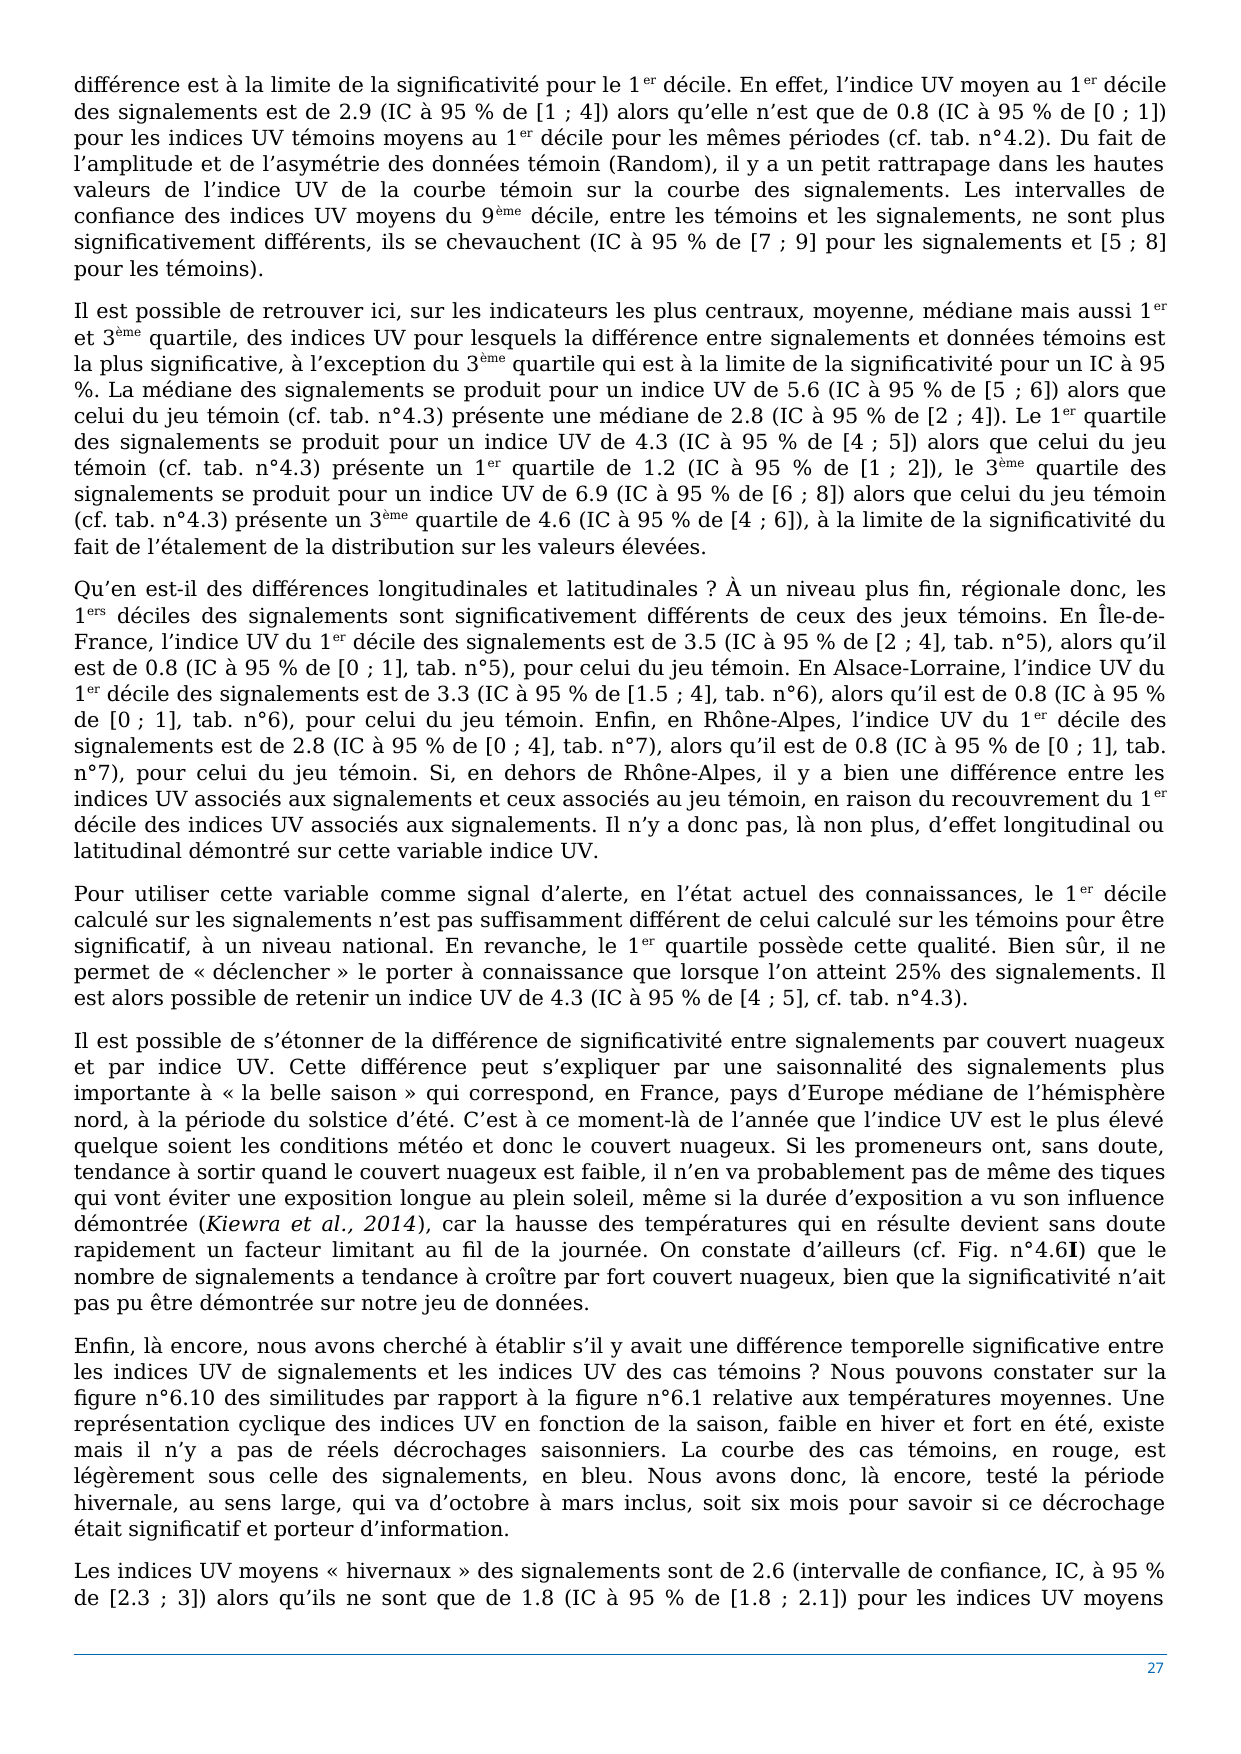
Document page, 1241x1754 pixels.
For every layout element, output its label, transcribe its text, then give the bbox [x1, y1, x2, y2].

text Enfin, là encore, nous avons cherché à établir s’il y avait une différence temporelle significative entre les indices UV de signalements et les indices UV des cas témoins ? Nous pouvons constater sur la figure n°6.10 des similitudes par rapport à la figure n°6.1 relative aux températures moyennes. Une représentation cyclique des indices UV en fonction de la saison, faible en hiver et fort en été, existe mais il n’y a pas de réels décrochages saisonniers. La courbe des cas témoins, en rouge, est légèrement sous celle des signalements, en bleu. Nous avons donc, là encore, testé la période hivernale, au sens large, qui va d’octobre à mars inclus, soit six mois pour savoir si ce décrochage était significatif et porteur d’information. [73, 1334, 1167, 1541]
text Il est possible de s’étonner de la différence de significativité entre signalements par couvert nuageux et par indice UV. Cette différence peut s’expliquer par une saisonnalité des signalements plus importante à « la belle saison » qui correspond, en France, pays d’Europe médiane de l’hémisphère nord, à la période du solstice d’été. C’est à ce moment-là de l’année que l’indice UV est le plus élevé quelque soient les conditions météo et donc le couvert nuageux. Si les promeneurs ont, sans doute, tendance à sortir quand le couvert nuageux est faible, il n’en va probablement pas de même des tiques qui vont éviter une exposition longue au plein soleil, même si la durée d’exposition a vu son influence démontrée (Kiewra et al., 2014), car la hausse des températures qui en résulte devient sans doute rapidement un facteur limitant au fil de la journée. On constate d’ailleurs (cf. Fig. n°4.6I) que le nombre de signalements a tendance à croître par fort couvert nuageux, bien que la significativité n’ait pas pu être démontrée sur notre jeu de données. [73, 1029, 1167, 1315]
text Pour utiliser cette variable comme signal d’alerte, en l’état actuel des connaissances, le 1er décile calculé sur les signalements n’est pas suffisamment différent de celui calculé sur les témoins pour être significatif, à un niveau national. En revanche, le 1er quartile possède cette qualité. Bien sûr, il ne permet de « déclencher » le porter à connaissance que lorsque l’on atteint 25% des signalements. Il est alors possible de retenir un indice UV de 4.3 (IC à 95 % de [4 ; 5], cf. tab. n°4.3). [73, 882, 1167, 1011]
text différence est à la limite de la significativité pour le 1er décile. En effet, l’indice UV moyen au 1er décile des signalements est de 2.9 (IC à 95 % de [1 ; 4]) alors qu’elle n’est que de 0.8 (IC à 95 % de [0 ; 1]) pour les indices UV témoins moyens au 1er décile pour les mêmes périodes (cf. tab. n°4.2). Du fait de l’amplitude et de l’asymétrie des données témoin (Random), il y a un petit rattrapage dans les hautes valeurs de l’indice UV de la courbe témoin sur la courbe des signalements. Les intervalles de confiance des indices UV moyens du 9ème décile, entre les témoins et les signalements, ne sont plus significativement différents, ils se chevauchent (IC à 95 % de [7 ; 9] pour les signalements et [5 ; 8] pour les témoins). [73, 73, 1167, 281]
text Qu’en est-il des différences longitudinales et latitudinales ? À un niveau plus fin, régionale donc, les 1ers déciles des signalements sont significativement différents de ceux des jeux témoins. En Île-de-France, l’indice UV du 1er décile des signalements est de 3.5 (IC à 95 % de [2 ; 4], tab. n°5), alors qu’il est de 0.8 (IC à 95 % de [0 ; 1], tab. n°5), pour celui du jeu témoin. En Alsace-Lorraine, l’indice UV du 1er décile des signalements est de 3.3 (IC à 95 % de [1.5 ; 4], tab. n°6), alors qu’il est de 0.8 (IC à 95 % de [0 ; 1], tab. n°6), pour celui du jeu témoin. Enfin, en Rhône-Alpes, l’indice UV du 1er décile des signalements est de 2.8 (IC à 95 % de [0 ; 4], tab. n°7), alors qu’il est de 0.8 (IC à 95 % de [0 ; 1], tab. n°7), pour celui du jeu témoin. Si, en dehors de Rhône-Alpes, il y a bien une différence entre les indices UV associés aux signalements et ceux associés au jeu témoin, en raison du recouvrement du 1er décile des indices UV associés aux signalements. Il n’y a donc pas, là non plus, d’effet longitudinal ou latitudinal démontré sur cette variable indice UV. [73, 577, 1167, 863]
text Les indices UV moyens « hivernaux » des signalements sont de 2.6 (intervalle de confiance, IC, à 95 % de [2.3 ; 3]) alors qu’ils ne sont que de 1.8 (IC à 95 % de [1.8 ; 2.1]) pour les indices UV moyens [73, 1559, 1167, 1610]
text Il est possible de retrouver ici, sur les indicateurs les plus centraux, moyenne, médiane mais aussi 1er et 3ème quartile, des indices UV pour lesquels la différence entre signalements et données témoins est la plus significative, à l’exception du 3ème quartile qui est à la limite de la significativité pour un IC à 95 %. La médiane des signalements se produit pour un indice UV de 5.6 (IC à 95 % de [5 ; 6]) alors que celui du jeu témoin (cf. tab. n°4.3) présente une médiane de 2.8 (IC à 95 % de [2 ; 4]). Le 1er quartile des signalements se produit pour un indice UV de 4.3 (IC à 95 % de [4 ; 5]) alors que celui du jeu témoin (cf. tab. n°4.3) présente un 1er quartile de 1.2 (IC à 95 % de [1 ; 2]), le 3ème quartile des signalements se produit pour un indice UV de 6.9 (IC à 95 % de [6 ; 8]) alors que celui du jeu témoin (cf. tab. n°4.3) présente un 3ème quartile de 4.6 (IC à 95 % de [4 ; 6]), à la limite de la significativité du fait de l’étalement de la distribution sur les valeurs élevées. [73, 299, 1167, 559]
